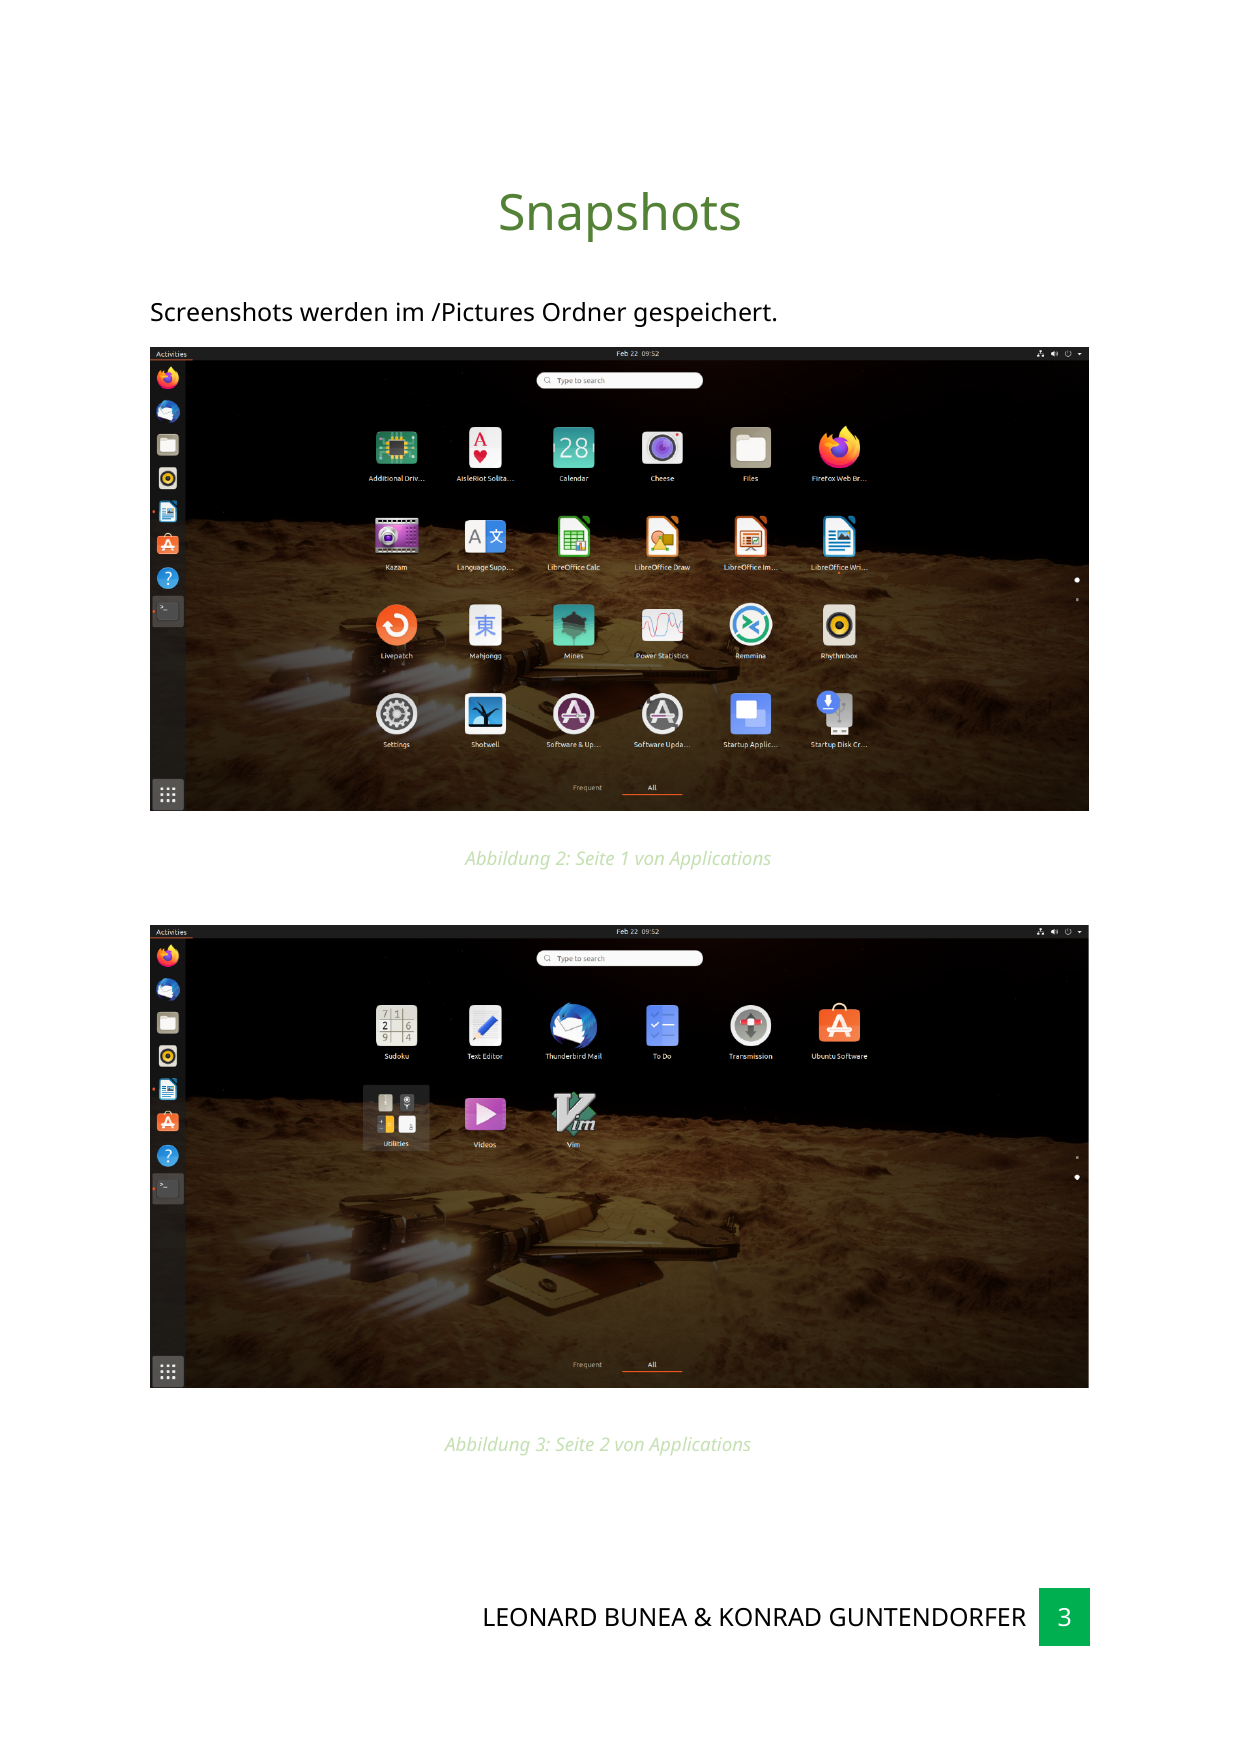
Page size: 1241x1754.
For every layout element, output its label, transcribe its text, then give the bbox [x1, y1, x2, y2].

subtitle Snapshots [150, 177, 1090, 245]
text Screenshots werden im /Pictures Ordner gespeichert. [150, 295, 1090, 329]
text Abbildung 2: Seite 1 von Applications [150, 845, 1089, 871]
text Abbildung 3: Seite 2 von Applications [371, 1432, 1090, 1457]
